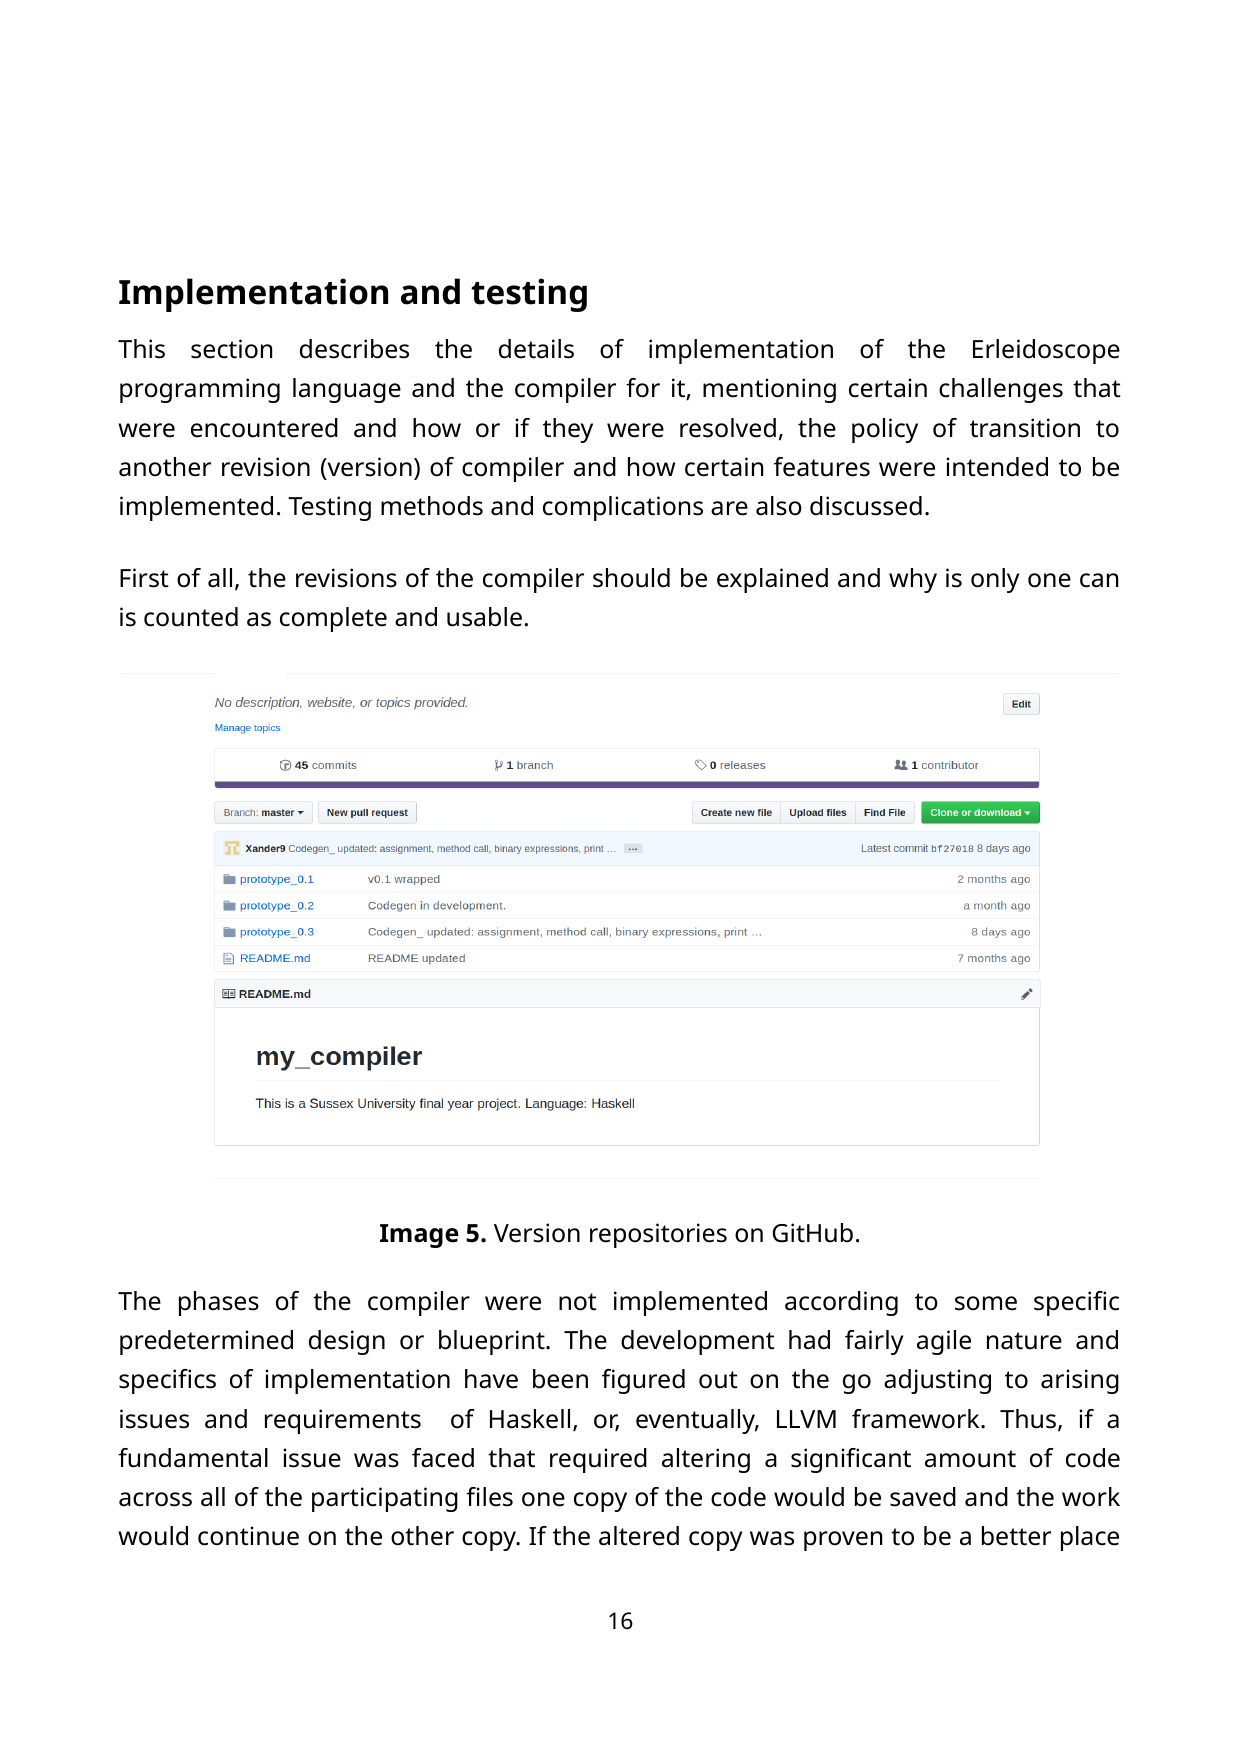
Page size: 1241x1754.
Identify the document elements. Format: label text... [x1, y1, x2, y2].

text The phases of the compiler were not implemented according to some specific predetermined design or blueprint. The development had fairly agile nature and specifics of implementation have been figured out on the go adjusting to arising issues and requirements of Haskell, or, eventually, LLVM framework. Thus, if a fundamental issue was faced that required altering a significant amount of code across all of the participating files one copy of the code would be saved and the work would continue on the other copy. If the altered copy was proven to be a better place [118, 1284, 1122, 1553]
text First of all, the revisions of the compiler should be explained and why is only one can is counted as complete and usable. [118, 560, 1122, 633]
text Image 5. Version repositories on GitHub. [118, 1216, 1122, 1250]
text This section describes the details of implementation of the Erleidoscope programming language and the compiler for it, mentioning certain challenges that were encountered and how or if they were resolved, the policy of transition to another revision (version) of compiler and how certain features were intended to be implemented. Testing methods and complications are also discussed. [118, 332, 1122, 523]
picture [121, 673, 1119, 1182]
subtitle Implementation and testing [118, 269, 1122, 314]
